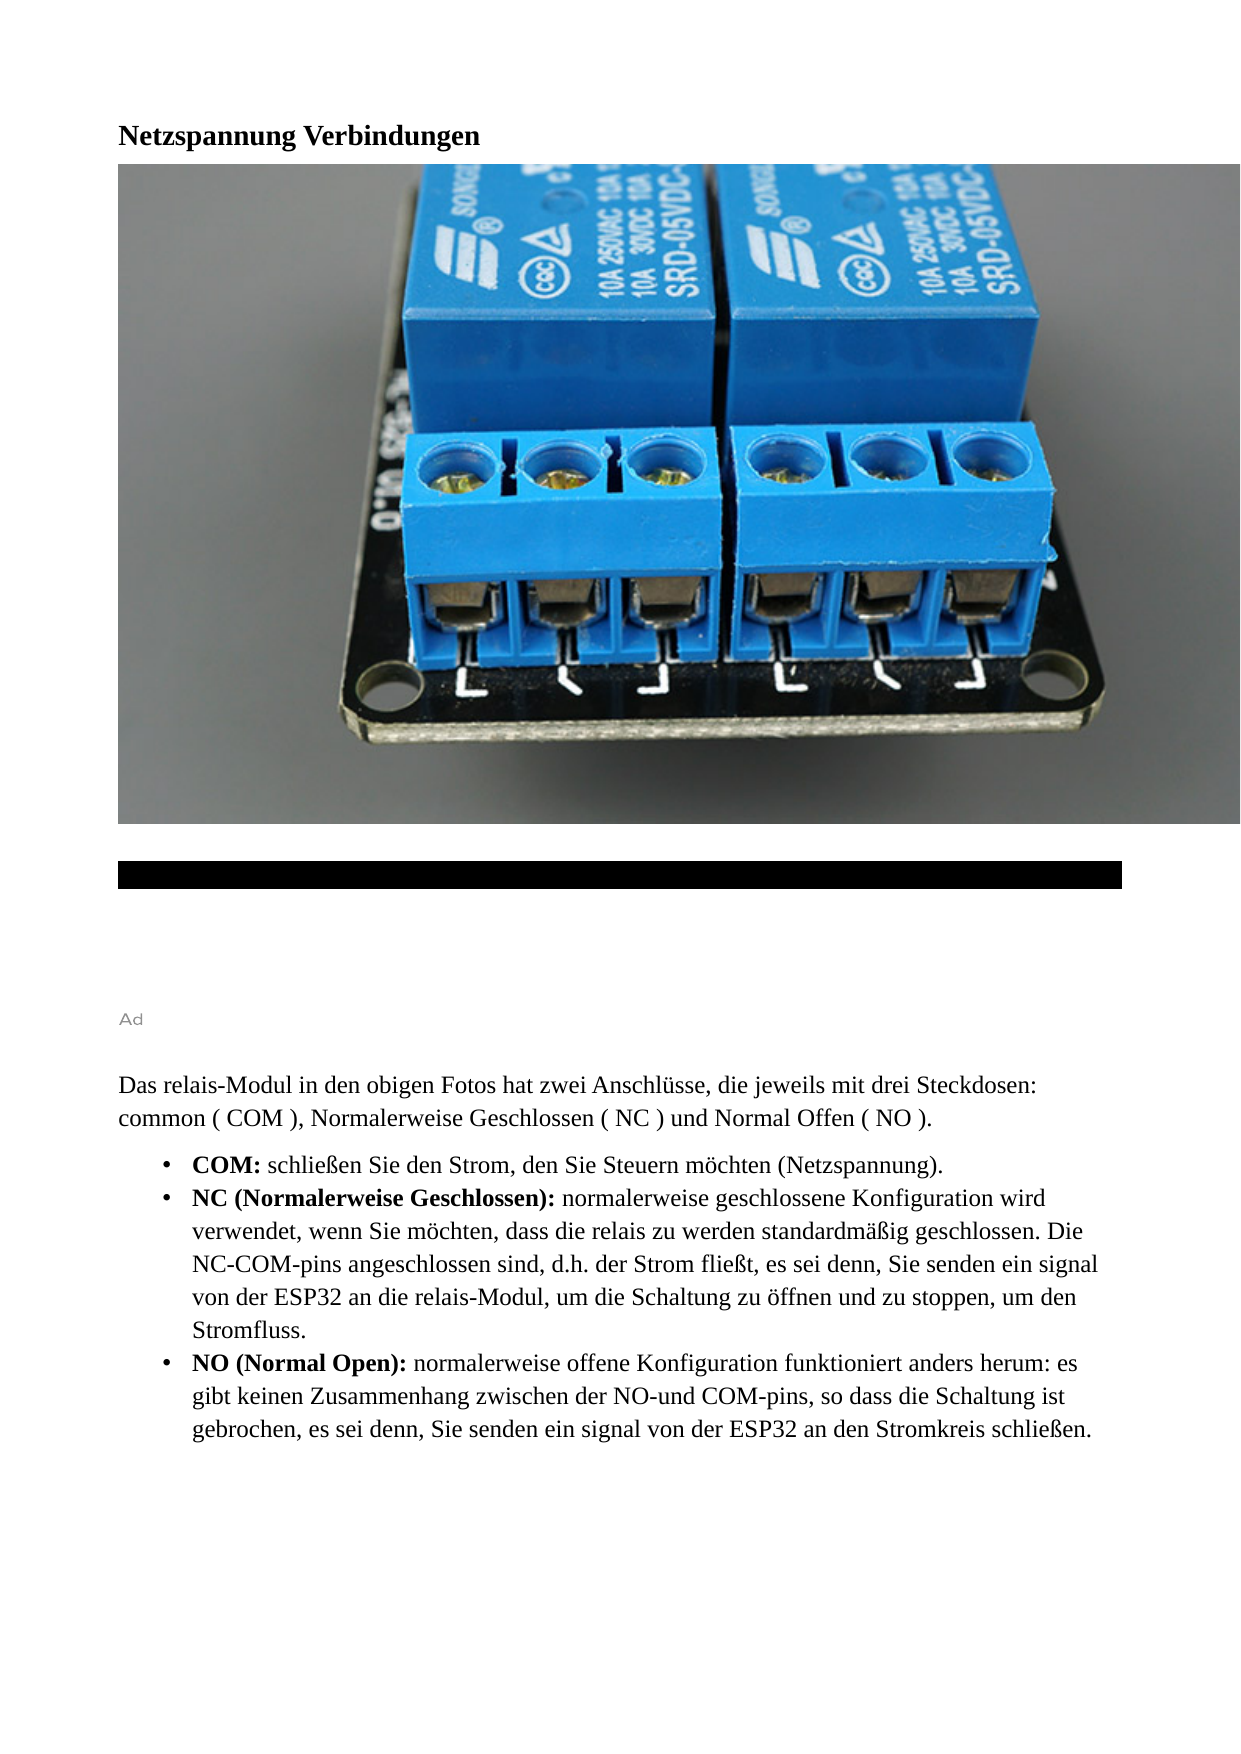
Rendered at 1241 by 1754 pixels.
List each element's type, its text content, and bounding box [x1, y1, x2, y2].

list COM: schließen Sie den Strom, den Sie Steuern möchten (Netzspannung). [162, 1150, 1122, 1179]
picture [118, 164, 1241, 824]
list NC (Normalerweise Geschlossen): normalerweise geschlossene Konfiguration wird verwendet, wenn Sie möchten, dass die relais zu werden standardmäßig geschlossen. Die NC-COM-pins angeschlossen sind, d.h. der Strom fließt, es sei denn, Sie senden ein signal von der ESP32 an die relais-Modul, um die Schaltung zu öffnen und zu stoppen, um den Stromfluss. [162, 1183, 1122, 1344]
subtitle Netzspannung Verbindungen [118, 118, 1122, 152]
text Das relais-Modul in den obigen Fotos hat zwei Anschlüsse, die jeweils mit drei Steckdosen: common ( COM ), Normalerweise Geschlossen ( NC ) und Normal Offen ( NO ). [118, 1070, 1122, 1131]
list NO (Normal Open): normalerweise offene Konfiguration funktioniert anders herum: es gibt keinen Zusammenhang zwischen der NO-und COM-pins, so dass die Schaltung ist gebrochen, es sei denn, Sie senden ein signal von der ESP32 an den Stromkreis schließen. [162, 1348, 1122, 1443]
